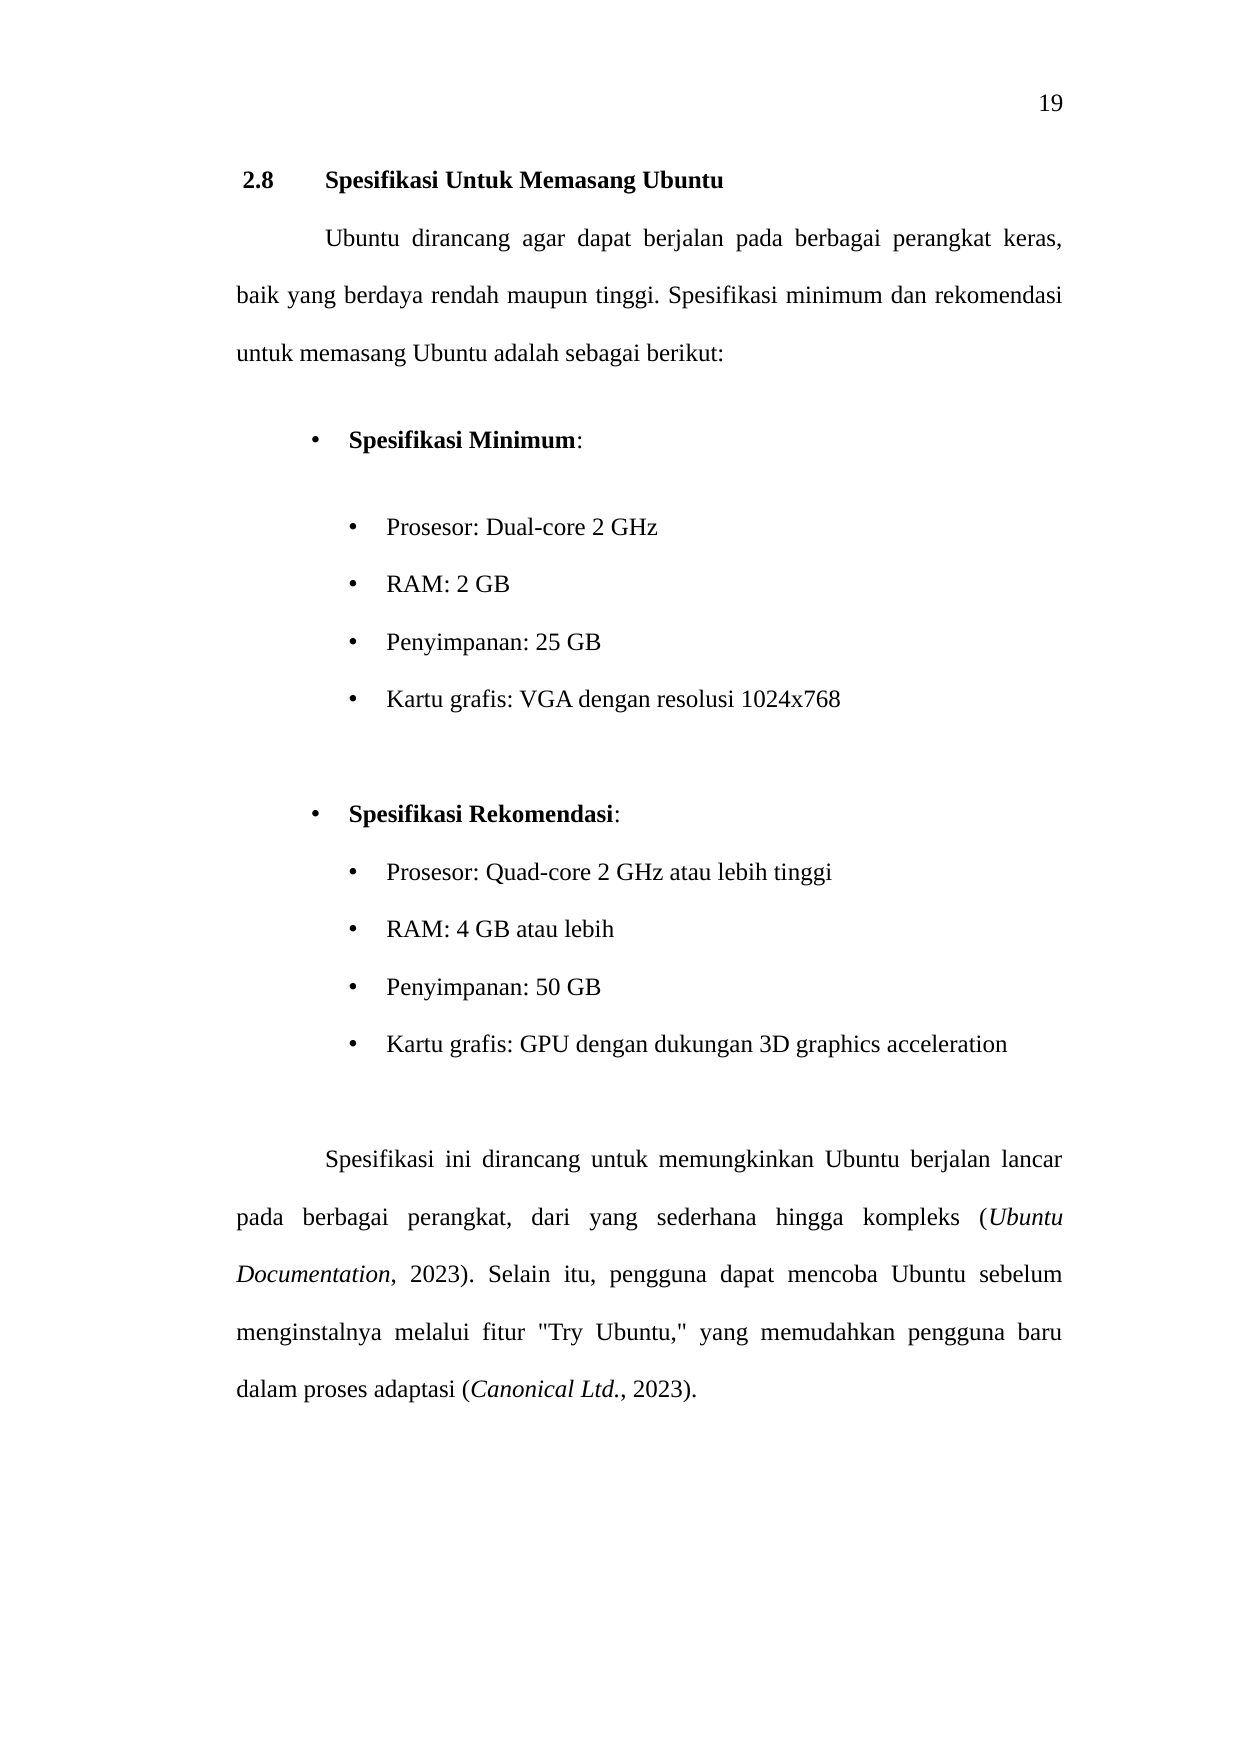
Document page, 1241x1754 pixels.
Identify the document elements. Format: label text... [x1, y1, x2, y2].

list RAM: 4 GB atau lebih [349, 914, 1063, 943]
list Penyimpanan: 50 GB [349, 972, 1063, 1001]
list RAM: 2 GB [349, 569, 1063, 598]
list Penyimpanan: 25 GB [349, 627, 1063, 656]
list Kartu grafis: GPU dengan dukungan 3D graphics acceleration [349, 1029, 1063, 1058]
list Spesifikasi Rekomendasi: [311, 799, 1063, 828]
subtitle Spesifikasi untuk Memasang Ubuntu [236, 165, 1063, 194]
list Kartu grafis: VGA dengan resolusi 1024x768 [349, 684, 1063, 713]
list Spesifikasi Minimum: [311, 425, 1063, 453]
text Spesifikasi ini dirancang untuk memungkinkan Ubuntu berjalan lancar pada berbagai perangkat, dari yang sederhana hingga kompleks (Ubuntu Documentation, 2023). Selain itu, pengguna dapat mencoba Ubuntu sebelum menginstalnya melalui fitur "Try Ubuntu," yang memudahkan pengguna baru dalam proses adaptasi (Canonical Ltd., 2023). [236, 1144, 1063, 1403]
text Ubuntu dirancang agar dapat berjalan pada berbagai perangkat keras, baik yang berdaya rendah maupun tinggi. Spesifikasi minimum dan rekomendasi untuk memasang Ubuntu adalah sebagai berikut: [236, 223, 1063, 367]
list Prosesor: Dual-core 2 GHz [349, 512, 1063, 541]
list Prosesor: Quad-core 2 GHz atau lebih tinggi [349, 857, 1063, 886]
